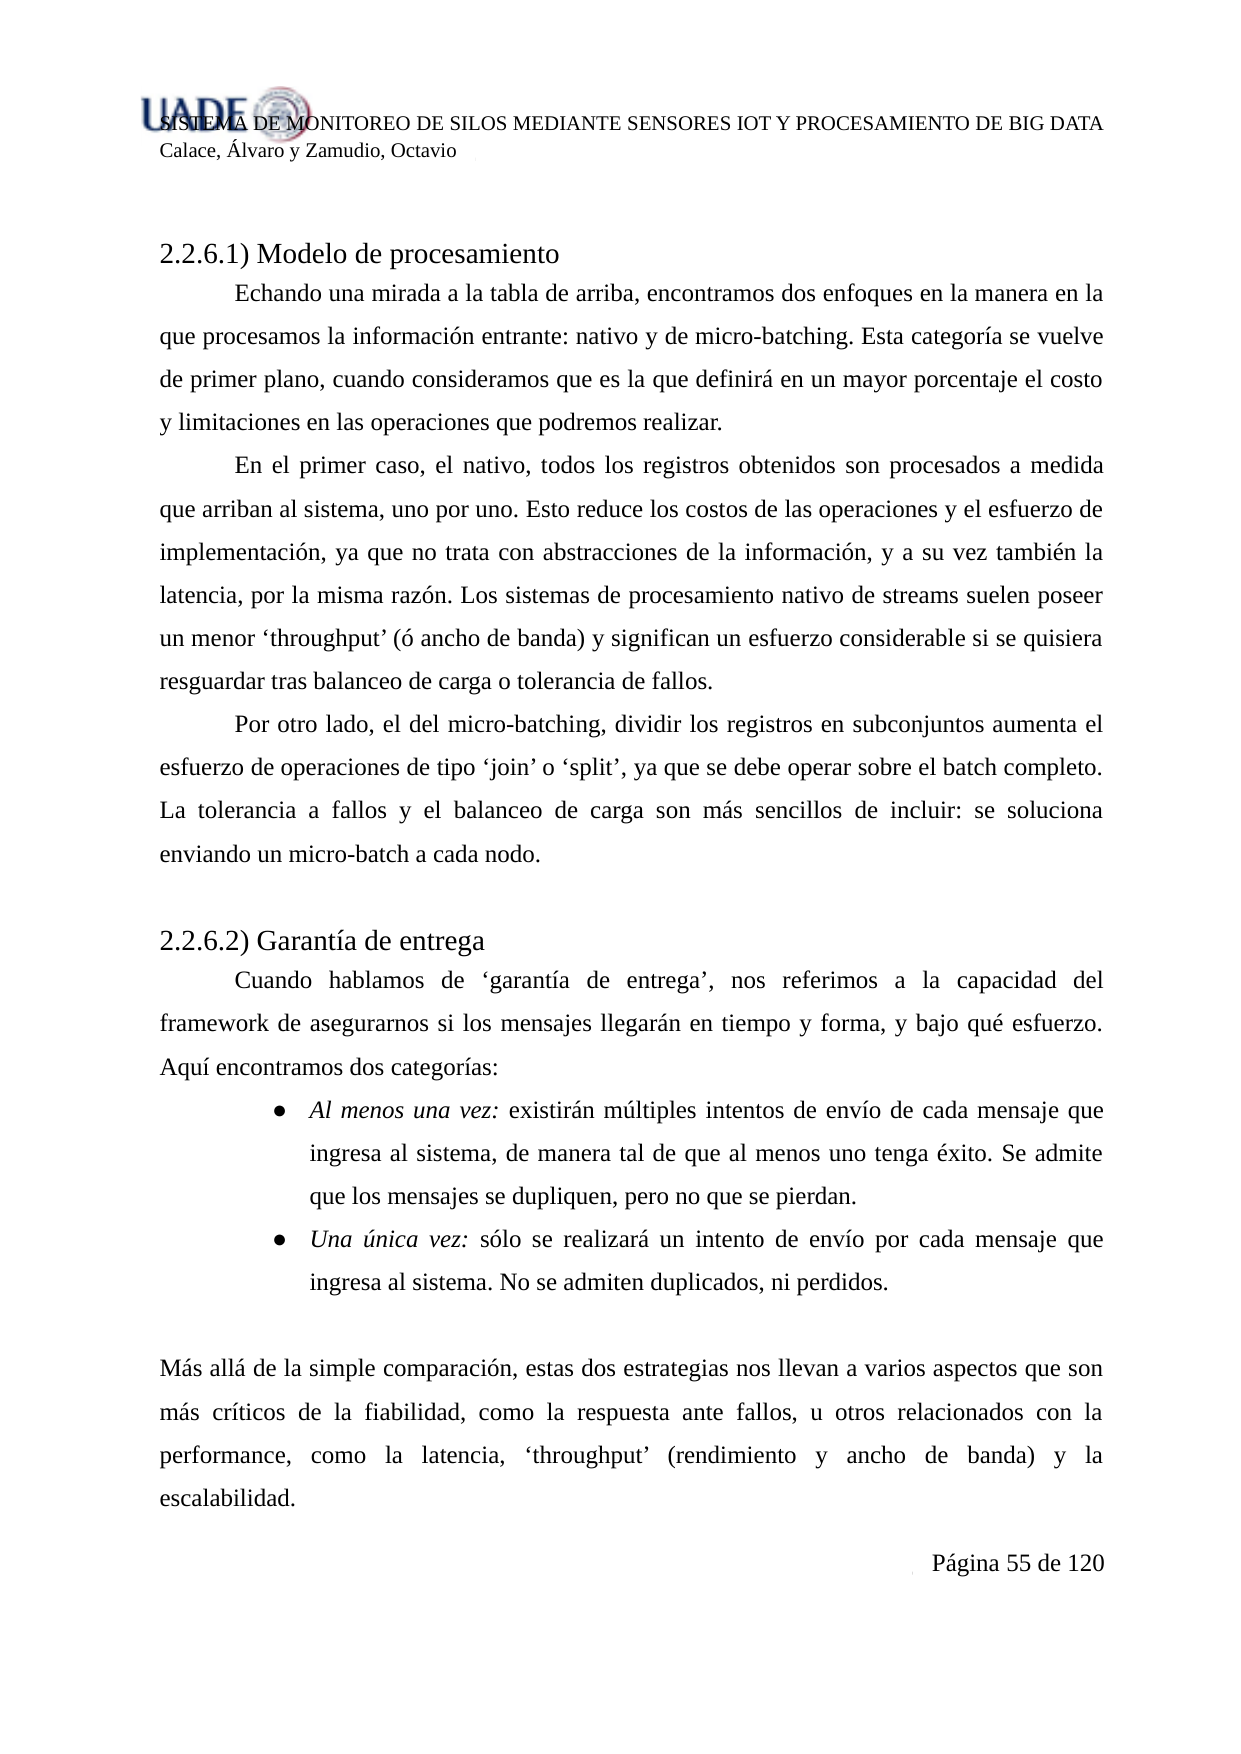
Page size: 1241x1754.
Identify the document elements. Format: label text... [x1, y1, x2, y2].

subtitle 2.2.6.1) Modelo de procesamiento [159, 236, 1104, 270]
list Al menos una vez: existirán múltiples intentos de envío de cada mensaje que ingresa al sistema, de manera tal de que al menos uno tenga éxito. Se admite que los mensajes se dupliquen, pero no que se pierdan. [272, 1095, 1104, 1210]
text Por otro lado, el del micro-batching, dividir los registros en subconjuntos aumenta el esfuerzo de operaciones de tipo ‘join’ o ‘split’, ya que se debe operar sobre el batch completo. La tolerancia a fallos y el balanceo de carga son más sencillos de incluir: se soluciona enviando un micro-batch a cada nodo. [159, 709, 1104, 867]
picture [140, 86, 314, 146]
text Echando una mirada a la tabla de arriba, encontramos dos enfoques en la manera en la que procesamos la información entrante: nativo y de micro-batching. Esta categoría se vuelve de primer plano, cuando consideramos que es la que definirá en un mayor porcentaje el costo y limitaciones en las operaciones que podremos realizar. [159, 278, 1104, 436]
subtitle 2.2.6.2) Garantía de entrega [159, 923, 1104, 957]
list Una única vez: sólo se realizará un intento de envío por cada mensaje que ingresa al sistema. No se admiten duplicados, ni perdidos. [272, 1224, 1104, 1296]
text Cuando hablamos de ‘garantía de entrega’, nos referimos a la capacidad del framework de asegurarnos si los mensajes llegarán en tiempo y forma, y bajo qué esfuerzo. Aquí encontramos dos categorías: [159, 965, 1104, 1080]
text Más allá de la simple comparación, estas dos estrategias nos llevan a varios aspectos que son más críticos de la fiabilidad, como la respuesta ante fallos, u otros relacionados con la performance, como la latencia, ‘throughput’ (rendimiento y ancho de banda) y la escalabilidad. [159, 1353, 1104, 1512]
text En el primer caso, el nativo, todos los registros obtenidos son procesados a medida que arriban al sistema, uno por uno. Esto reduce los costos de las operaciones y el esfuerzo de implementación, ya que no trata con abstracciones de la información, y a su vez también la latencia, por la misma razón. Los sistemas de procesamiento nativo de streams suelen poseer un menor ‘throughput’ (ó ancho de banda) y significan un esfuerzo considerable si se quisiera resguardar tras balanceo de carga o tolerancia de fallos. [159, 451, 1104, 695]
